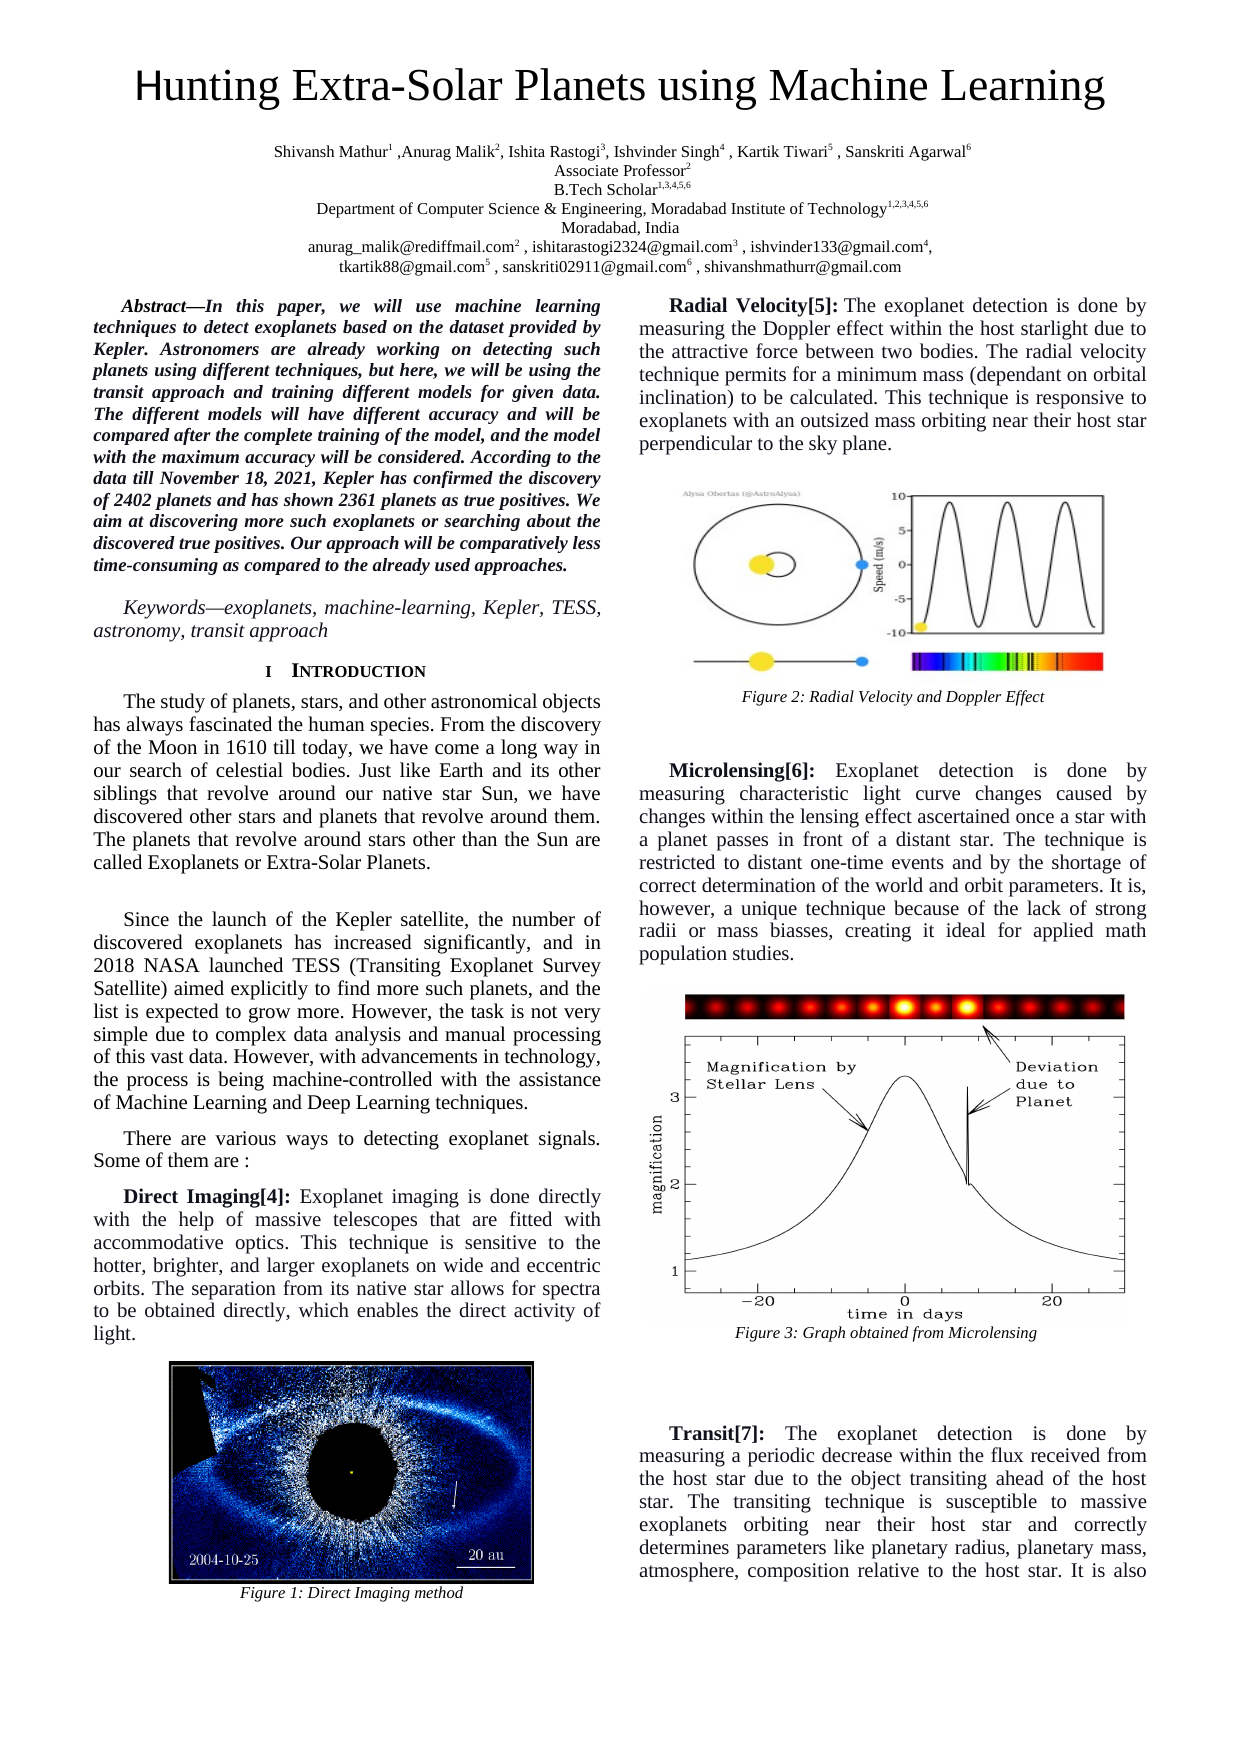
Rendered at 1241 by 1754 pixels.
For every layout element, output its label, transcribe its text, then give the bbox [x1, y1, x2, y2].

picture [677, 490, 1110, 687]
text Since the launch of the Kepler satellite, the number of discovered exoplanets has increased significantly, and in 2018 NASA launched TESS (Transiting Exoplanet Survey Satellite) aimed explicitly to find more such planets, and the list is expected to grow more. However, the task is not very simple due to complex data analysis and manual processing of this vast data. However, with advancements in technology, the process is being machine-controlled with the assistance of Machine Learning and Deep Learning techniques. [93, 886, 601, 1114]
picture [168, 1361, 534, 1584]
text Moradabad, India [93, 218, 1147, 237]
text There are various ways to detecting exoplanet signals. Some of them are : [93, 1127, 601, 1172]
text Associate Professor2 [93, 161, 1147, 180]
text Microlensing[6]: Exoplanet detection is done by measuring characteristic light curve changes caused by changes within the lensing effect ascertained once a star with a planet passes in front of a distant star. The technique is restricted to distant one-time events and by the shortage of correct determination of the world and orbit parameters. It is, however, a unique technique because of the lack of strong radii or mass biasses, creating it ideal for applied math population studies. [639, 759, 1147, 965]
text Shivansh Mathur1 ,Anurag Malik2, Ishita Rastogi3, Ishvinder Singh4 , Kartik Tiwari5 , Sanskriti Agarwal6 [93, 141, 1147, 161]
text Direct Imaging[4]: Exoplanet imaging is done directly with the help of massive telescopes that are fitted with accommodative optics. This technique is sensitive to the hotter, brighter, and larger exoplanets on wide and eccentric orbits. The separation from its native star allows for spectra to be obtained directly, which enables the direct activity of light. [93, 1185, 601, 1345]
text anurag_malik@rediffmail.com2 , ishitarastogi2324@gmail.com3 , ishvinder133@gmail.com4, [93, 237, 1147, 256]
picture [646, 990, 1126, 1323]
text Radial Velocity[5]: The exoplanet detection is done by measuring the Doppler effect within the host starlight due to the attractive force between two bodies. The radial velocity technique permits for a minimum mass (dependant on orbital inclination) to be calculated. This technique is responsive to exoplanets with an outsized mass orbiting near their host star perpendicular to the sky plane. [639, 295, 1147, 455]
text Figure 2: Radial Velocity and Doppler Effect [676, 490, 1110, 706]
text Keywords—exoplanets, machine-learning, Kepler, TESS, astronomy, transit approach [93, 596, 601, 642]
text Transit[7]: The exoplanet detection is done by measuring a periodic decrease within the flux received from the host star due to the object transiting ahead of the host star. The transiting technique is susceptible to massive exoplanets orbiting near their host star and correctly determines parameters like planetary radius, planetary mass, atmosphere, composition relative to the host star. It is also [639, 1422, 1147, 1582]
text The study of planets, stars, and other astronomical objects has always fascinated the human species. From the discovery of the Moon in 1610 till today, we have come a long way in our search of celestial bodies. Just like Earth and its other siblings that revolve around our native star Sun, we have discovered other stars and planets that revolve around them. The planets that revolve around stars other than the Sun are called Exoplanets or Extra-Solar Planets. [93, 691, 601, 874]
text tkartik88@gmail.com5 , sanskriti02911@gmail.com6 , shivanshmathurr@gmail.com [93, 256, 1147, 276]
text Figure 1: Direct Imaging method [168, 1361, 535, 1602]
text Abstract—In this paper, we will use machine learning techniques to detect exoplanets based on the dataset provided by Kepler. Astronomers are already working on detecting such planets using different techniques, but here, we will be using the transit approach and training different models for given data. The different models will have different accuracy and will be compared after the complete training of the model, and the model with the maximum accuracy will be considered. According to the data till November 18, 2021, Kepler has confirmed the discovery of 2402 planets and has shown 2361 planets as true positives. We aim at discovering more such exoplanets or searching about the discovered true positives. Our approach will be comparatively less time-consuming as compared to the already used approaches. [93, 295, 601, 575]
title Hunting Extra-Solar Planets using Machine Learning [93, 56, 1147, 112]
subtitle Introduction [93, 658, 601, 682]
text B.Tech Scholar1,3,4,5,6 [93, 180, 1147, 199]
text Figure 3: Graph obtained from Microlensing [646, 1323, 1126, 1342]
text Department of Computer Science & Engineering, Moradabad Institute of Technology1,2,3,4,5,6 [93, 199, 1147, 218]
